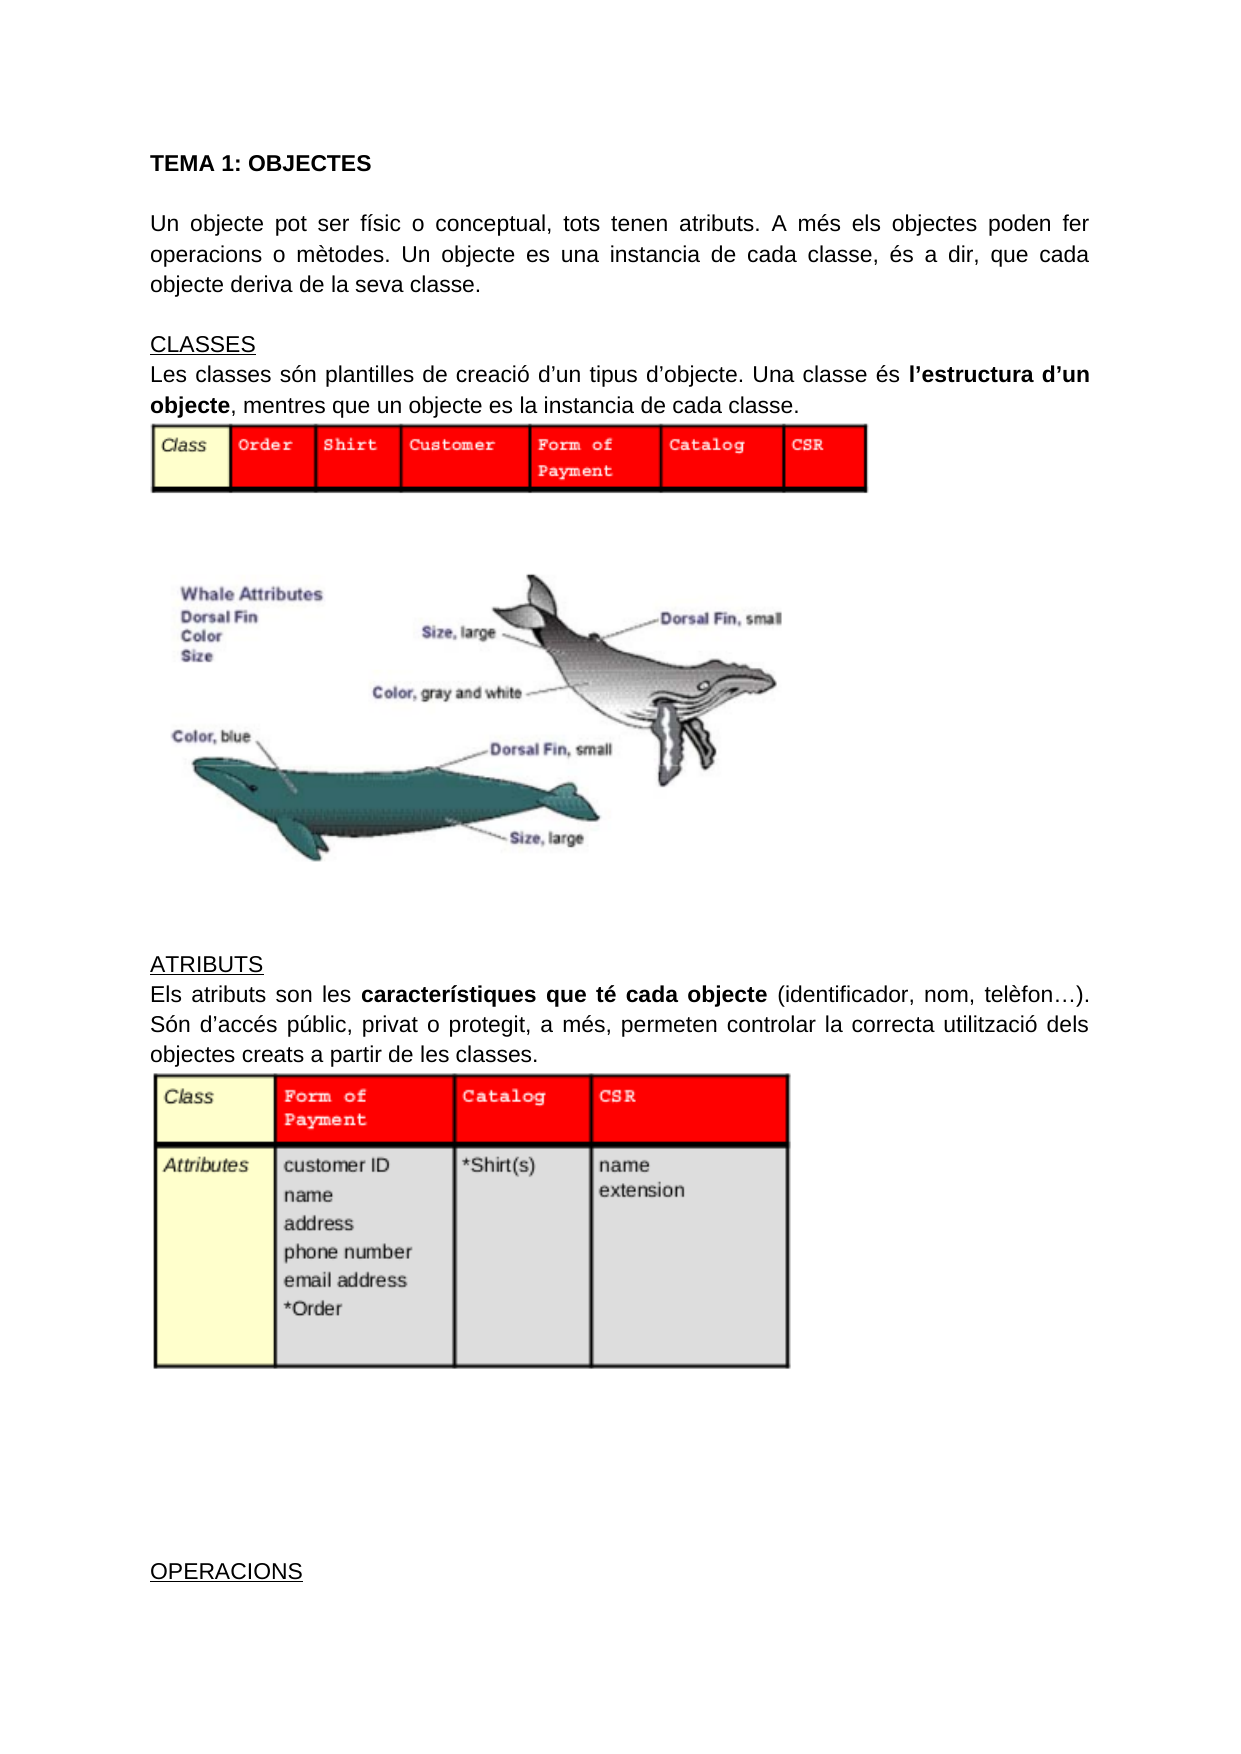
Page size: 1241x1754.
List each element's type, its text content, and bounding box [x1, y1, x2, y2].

text CLASSES [150, 331, 1090, 358]
picture [150, 1104, 795, 1374]
text OPERACIONS [150, 1558, 1090, 1584]
text ATRIBUTS [150, 951, 1090, 977]
text Un objecte pot ser físic o conceptual, tots tenen atributs. A més els objectes poden fer operacions o mètodes. Un objecte es una instancia de cada classe, és a dir, que cada objecte deriva de la seva classe. [150, 210, 1090, 297]
text TEMA 1: OBJECTES [150, 150, 1090, 176]
picture [150, 531, 808, 887]
text Les classes són plantilles de creació d’un tipus d’objecte. Una classe és l’estructura d’un objecte, mentres que un objecte es la instancia de cada classe. [150, 361, 1090, 418]
text Els atributs son les característiques que té cada objecte (identificador, nom, telèfon…). Són d’accés públic, privat o protegit, a més, permeten controlar la correcta utilització dels objectes creats a partir de les classes. [150, 981, 1090, 1068]
picture [150, 421, 873, 489]
